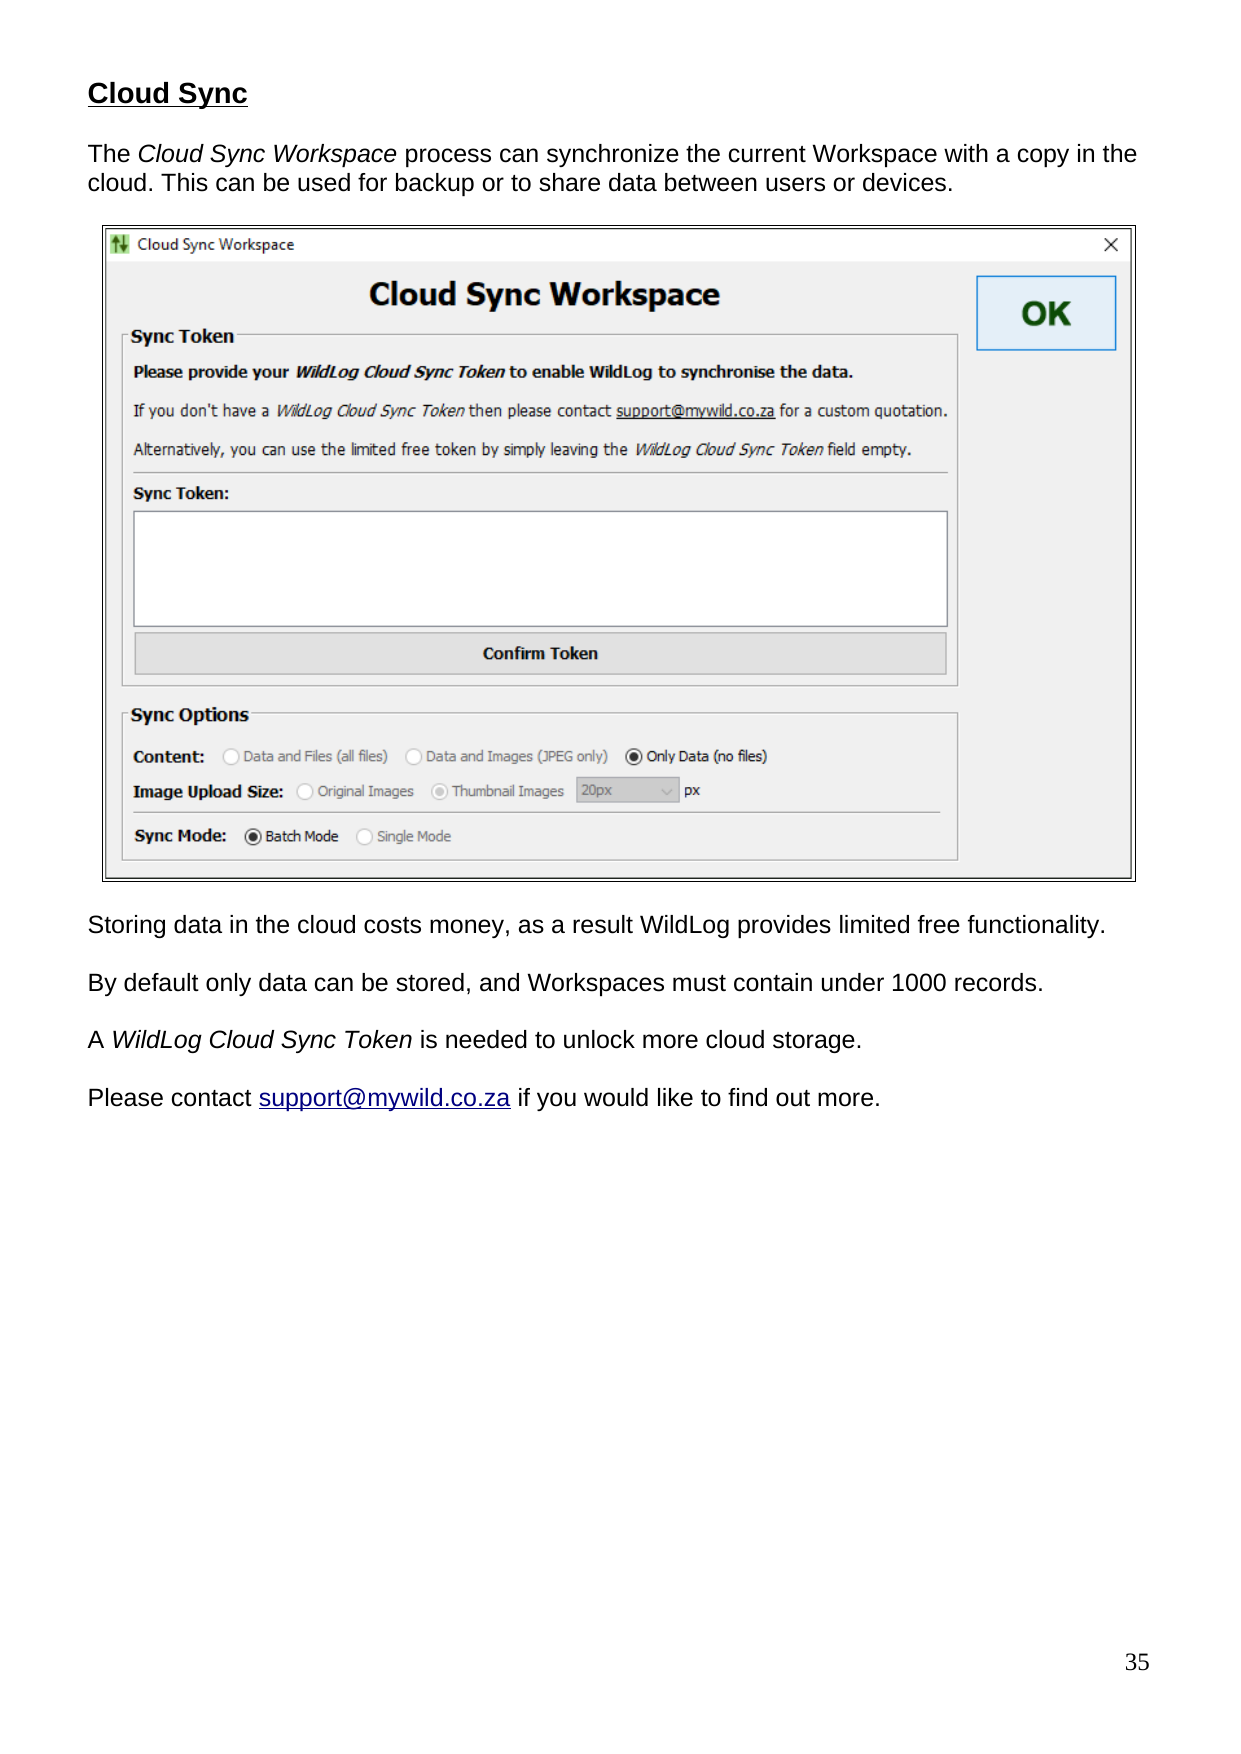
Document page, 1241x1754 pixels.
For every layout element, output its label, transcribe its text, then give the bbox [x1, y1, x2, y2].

text Storing data in the cloud costs money, as a result WildLog provides limited free functionality. [87, 910, 1149, 939]
text Please contact support@mywild.co.za if you would like to find out more. [87, 1083, 1149, 1112]
subtitle Cloud Sync [87, 77, 1149, 110]
text A WildLog Cloud Sync Token is needed to unlock more cloud storage. [87, 1025, 1149, 1054]
text By default only data can be stored, and Workspaces must contain under 1000 records. [87, 968, 1149, 997]
text The Cloud Sync Workspace process can synchronize the current Workspace with a copy in the cloud. This can be used for backup or to share data between users or devices. [87, 139, 1149, 196]
picture [105, 228, 1132, 879]
